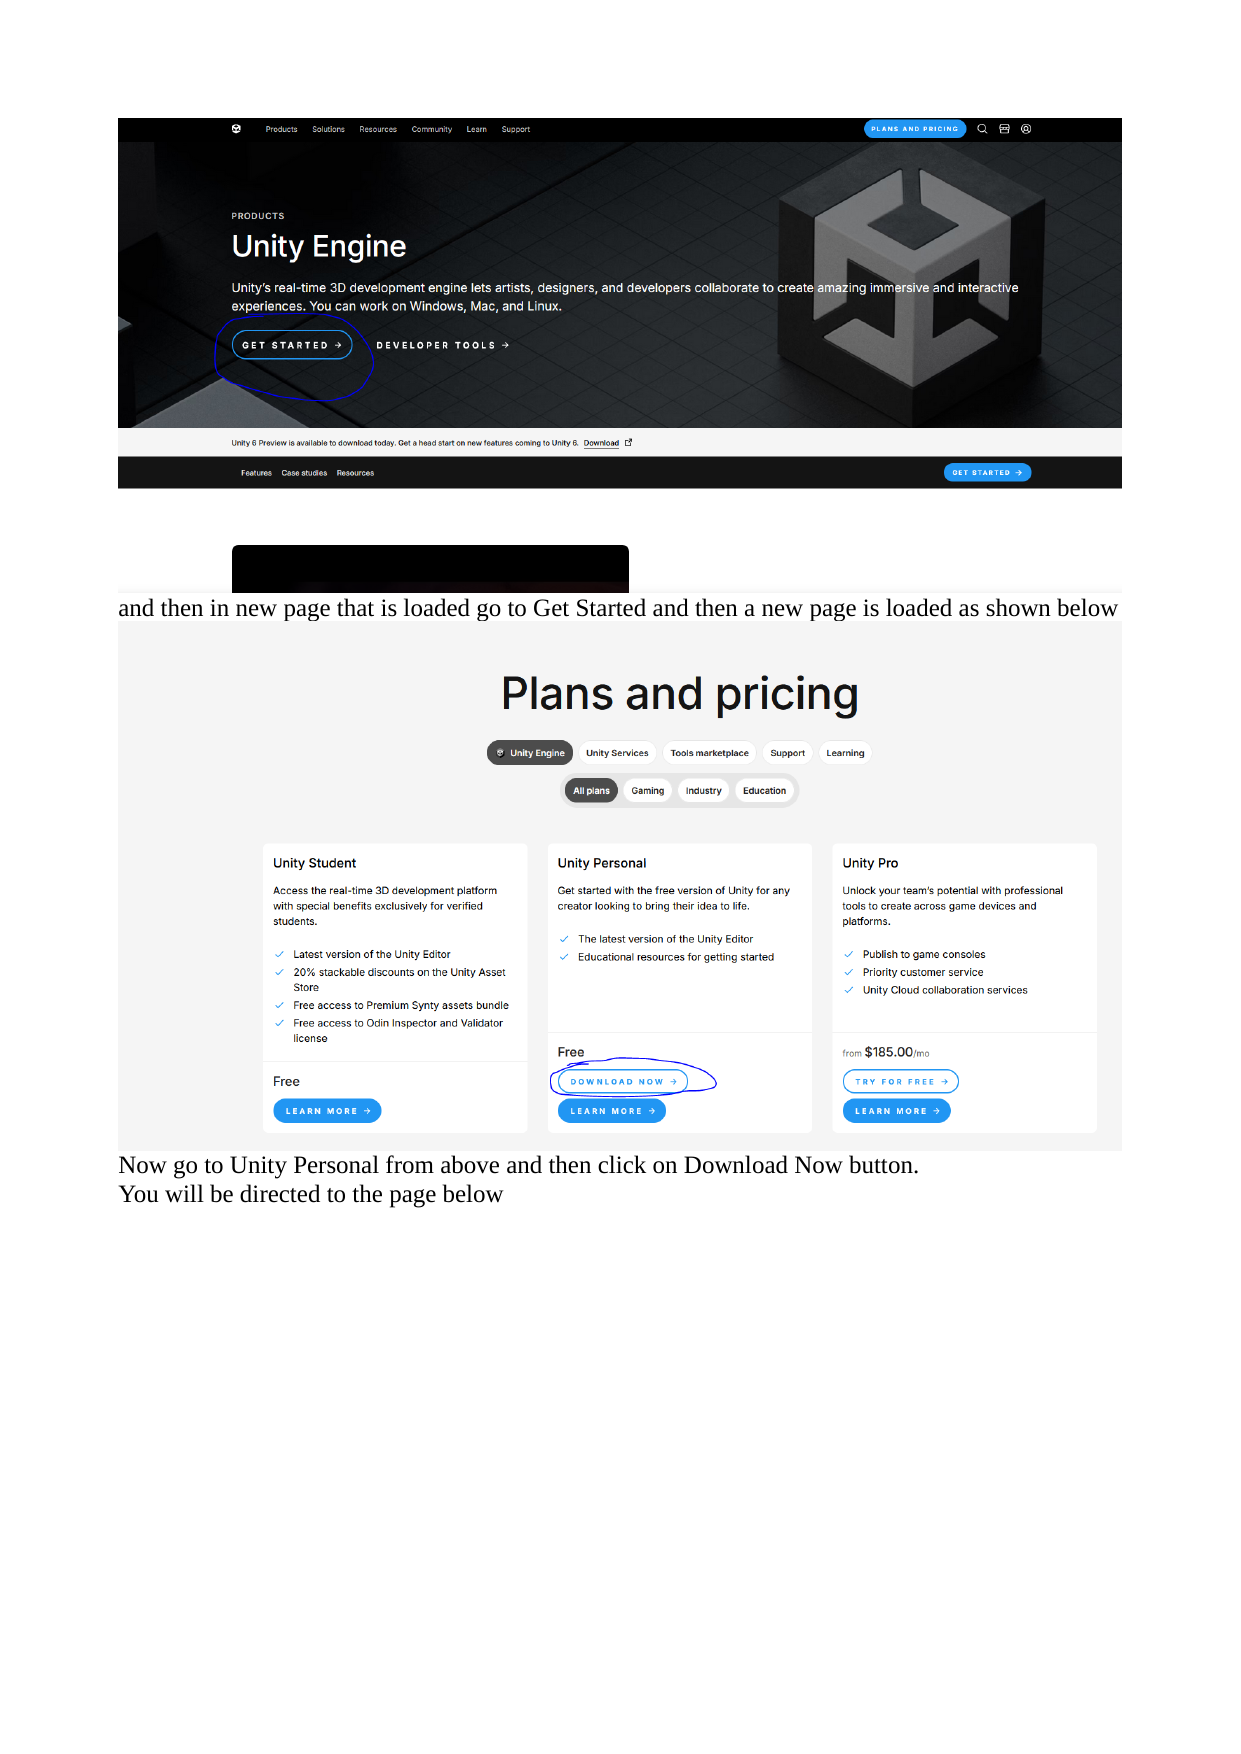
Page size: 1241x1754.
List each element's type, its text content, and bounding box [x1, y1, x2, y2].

picture [118, 621, 1122, 1151]
text Now go to Unity Personal from above and then click on Download Now button. [118, 1151, 1122, 1179]
text and then in new page that is loaded go to Get Started and then a new page is loaded as shown below [118, 593, 1122, 621]
picture [118, 118, 1122, 593]
text You will be directed to the page below [118, 1179, 1122, 1208]
